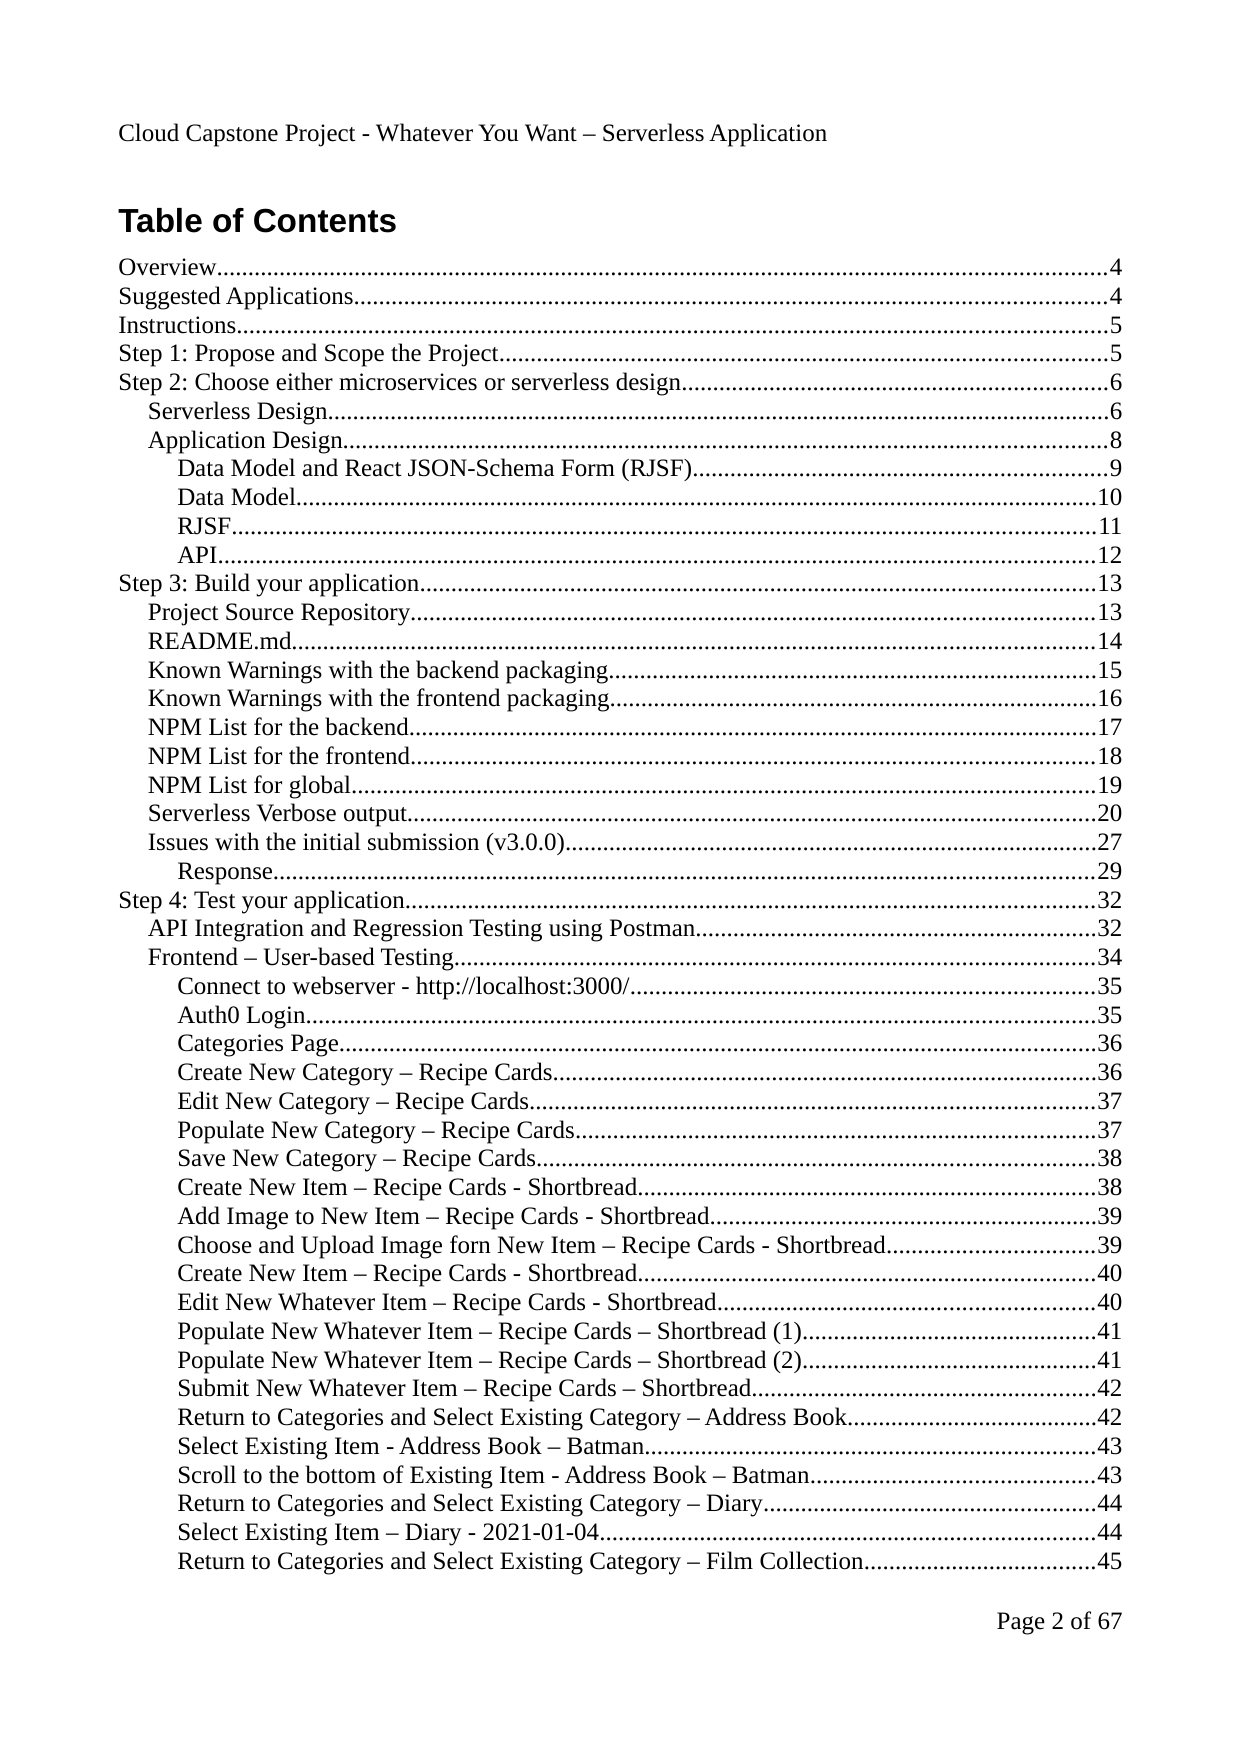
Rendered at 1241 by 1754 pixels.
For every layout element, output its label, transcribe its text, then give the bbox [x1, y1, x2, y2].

text Step 3: Build your application 13 [118, 568, 1122, 597]
text Submit New Whatever Item – Recipe Cards – Shortbread 42 [177, 1373, 1122, 1402]
text NPM List for global 19 [148, 770, 1122, 798]
text Auth0 Login 35 [177, 1000, 1122, 1028]
text Populate New Whatever Item – Recipe Cards – Shortbread (2) 41 [177, 1345, 1122, 1373]
text Serverless Verbose output 20 [148, 798, 1122, 827]
subtitle Table of Contents [118, 201, 1122, 240]
text Scroll to the bottom of Existing Item - Address Book – Batman 43 [177, 1460, 1122, 1488]
text Categories Page 36 [177, 1028, 1122, 1057]
text Populate New Whatever Item – Recipe Cards – Shortbread (1) 41 [177, 1316, 1122, 1345]
text README.md 14 [148, 626, 1122, 655]
text Step 4: Test your application 32 [118, 885, 1122, 913]
text Issues with the initial submission (v3.0.0) 27 [148, 827, 1122, 856]
text Project Source Repository 13 [148, 597, 1122, 626]
text Instructions 5 [118, 310, 1122, 338]
text Serverless Design 6 [148, 396, 1122, 425]
text NPM List for the backend 17 [148, 712, 1122, 741]
text Select Existing Item - Address Book – Batman 43 [177, 1431, 1122, 1460]
text Connect to webserver - http://localhost:3000/ 35 [177, 971, 1122, 1000]
text Response 29 [177, 856, 1122, 885]
text RJSF 11 [177, 511, 1122, 540]
text Return to Categories and Select Existing Category – Diary 44 [177, 1488, 1122, 1517]
text Suggested Applications 4 [118, 281, 1122, 310]
text Frontend – User-based Testing 34 [148, 942, 1122, 971]
text Data Model and React JSON-Schema Form (RJSF) 9 [177, 453, 1122, 482]
text Save New Category – Recipe Cards 38 [177, 1143, 1122, 1172]
text Create New Item – Recipe Cards - Shortbread 40 [177, 1258, 1122, 1287]
text Add Image to New Item – Recipe Cards - Shortbread 39 [177, 1201, 1122, 1230]
text Edit New Category – Recipe Cards 37 [177, 1086, 1122, 1115]
text Step 1: Propose and Scope the Project 5 [118, 338, 1122, 367]
text Known Warnings with the backend packaging 15 [148, 655, 1122, 683]
text Select Existing Item – Diary - 2021-01-04 44 [177, 1517, 1122, 1546]
text API Integration and Regression Testing using Postman 32 [148, 913, 1122, 942]
text Create New Item – Recipe Cards - Shortbread 38 [177, 1172, 1122, 1201]
text Choose and Upload Image forn New Item – Recipe Cards - Shortbread 39 [177, 1230, 1122, 1258]
text Overview 4 [118, 252, 1122, 281]
text Create New Category – Recipe Cards 36 [177, 1057, 1122, 1086]
text Edit New Whatever Item – Recipe Cards - Shortbread 40 [177, 1287, 1122, 1316]
text Return to Categories and Select Existing Category – Film Collection 45 [177, 1546, 1122, 1575]
text Step 2: Choose either microservices or serverless design 6 [118, 367, 1122, 396]
text Application Design 8 [148, 425, 1122, 453]
text Return to Categories and Select Existing Category – Address Book 42 [177, 1402, 1122, 1431]
text Data Model 10 [177, 482, 1122, 511]
text NPM List for the frontend 18 [148, 741, 1122, 770]
text Populate New Category – Recipe Cards 37 [177, 1115, 1122, 1143]
text API 12 [177, 540, 1122, 568]
text Known Warnings with the frontend packaging 16 [148, 683, 1122, 712]
